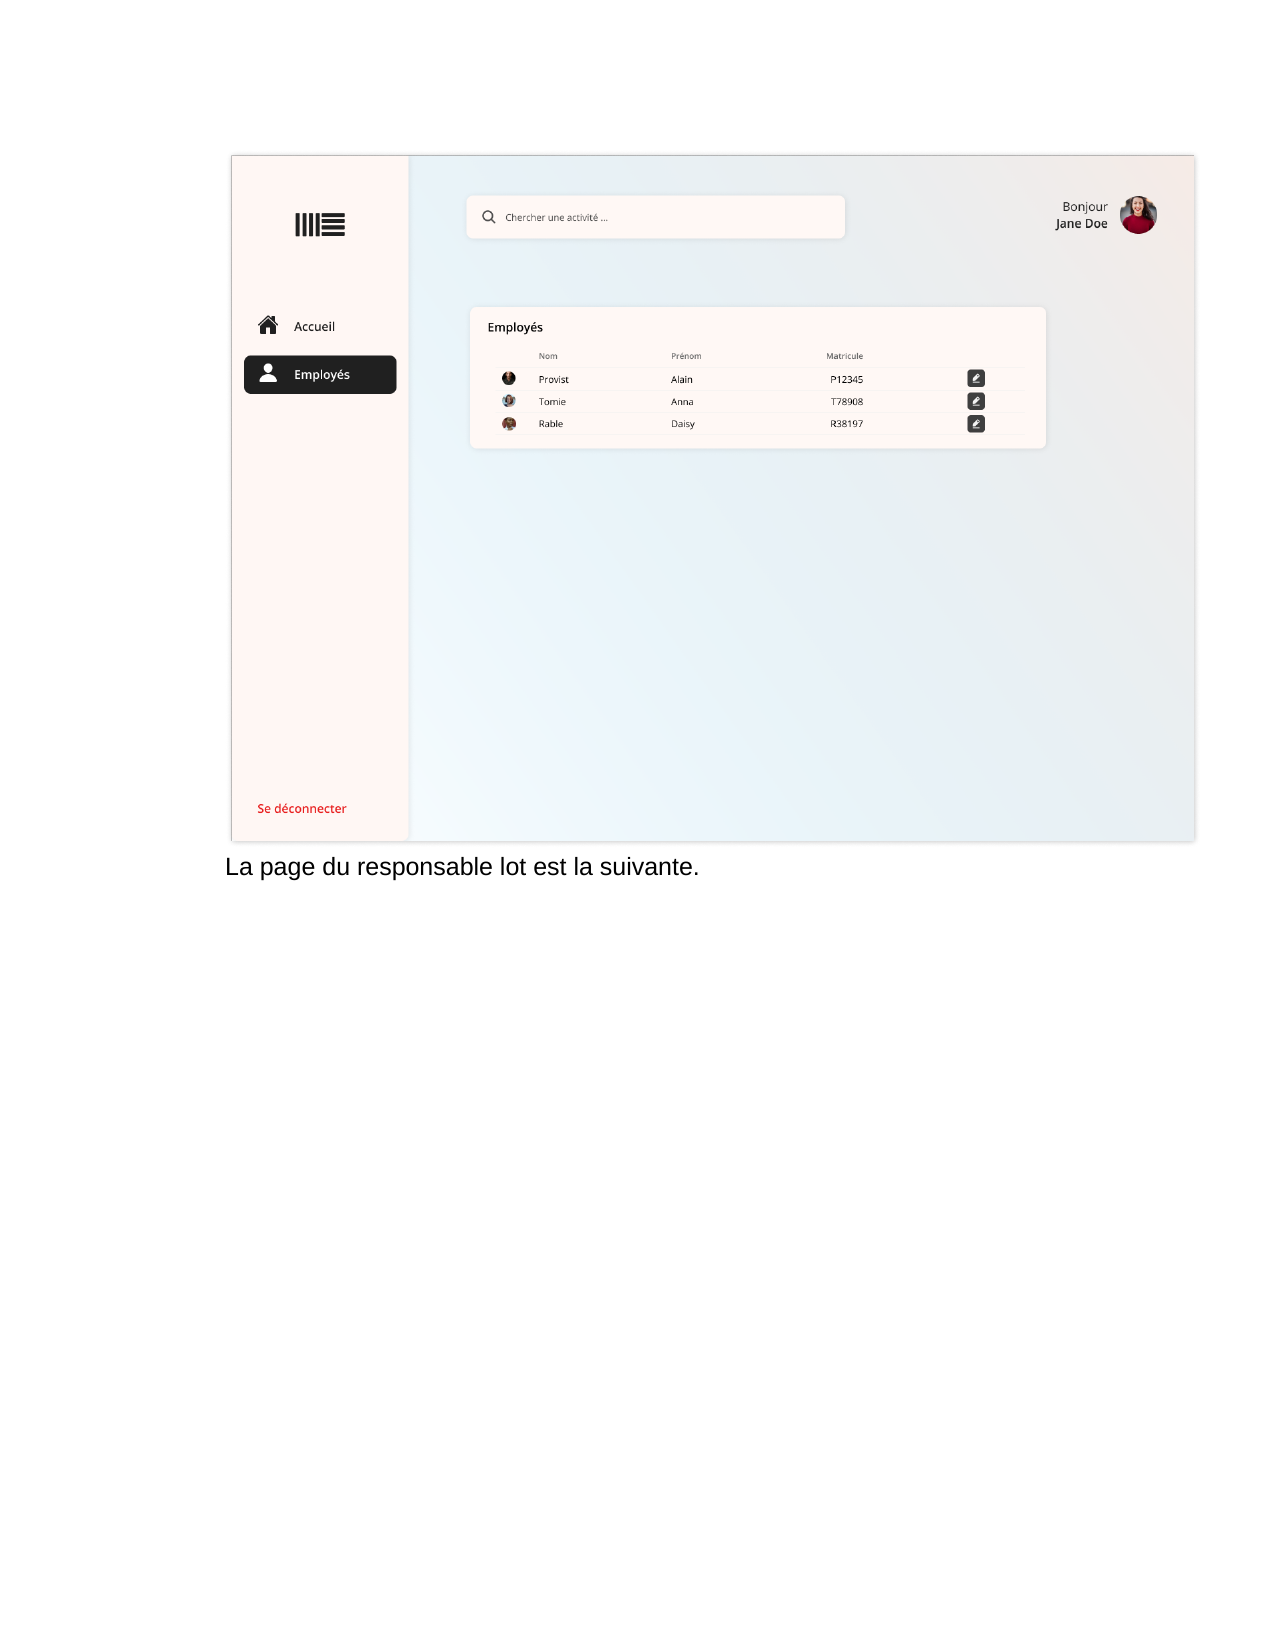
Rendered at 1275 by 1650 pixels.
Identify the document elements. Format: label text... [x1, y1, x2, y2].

text La page du responsable lot est la suivante. [150, 852, 1125, 881]
picture [225, 150, 1200, 848]
